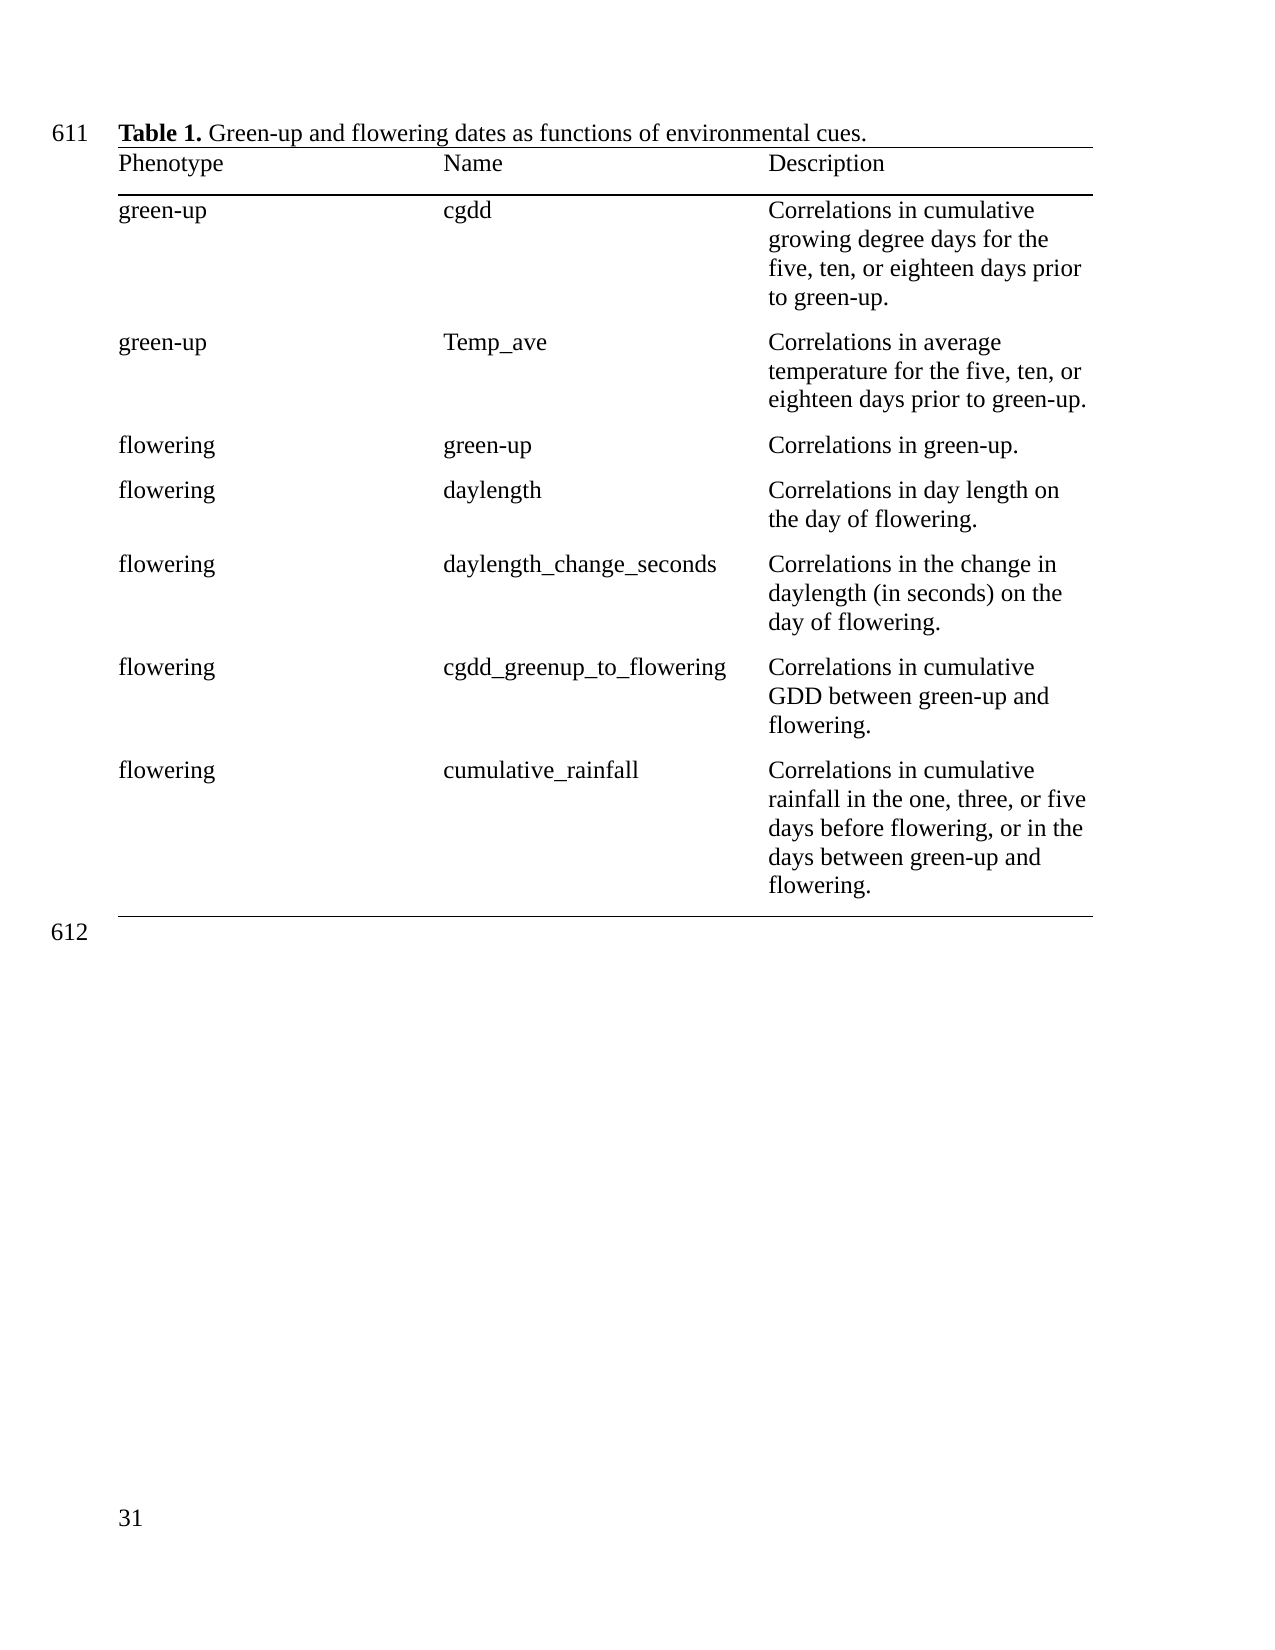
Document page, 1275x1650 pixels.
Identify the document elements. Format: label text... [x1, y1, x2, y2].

table_cell green-up [118, 327, 443, 430]
table_cell flowering [118, 653, 443, 755]
table_cell Correlations in cumulative rainfall in the one, three, or five days before flowering, or in the days between green-up and flowering. [768, 755, 1093, 916]
table_header Phenotype [118, 148, 443, 194]
table_cell cgdd_greenup_to_flowering [443, 653, 768, 755]
table_cell Correlations in cumulative GDD between green-up and flowering. [768, 653, 1093, 755]
table_cell flowering [118, 475, 443, 549]
table_cell daylength_change_seconds [443, 550, 768, 652]
table_cell flowering [118, 430, 443, 475]
table_cell Correlations in day length on the day of flowering. [768, 475, 1093, 549]
table_cell Correlations in cumulative growing degree days for the five, ten, or eighteen days prior to green-up. [768, 196, 1093, 327]
table_header Description [768, 148, 1093, 194]
table_cell green-up [118, 196, 443, 327]
text Table 1. Green-up and flowering dates as functions of environmental cues. [118, 118, 1157, 147]
table_cell flowering [118, 550, 443, 652]
table_cell flowering [118, 755, 443, 916]
table_header Name [443, 148, 768, 194]
table_cell green-up [443, 430, 768, 475]
table_cell Correlations in average temperature for the five, ten, or eighteen days prior to green-up. [768, 327, 1093, 430]
table_cell Correlations in green-up. [768, 430, 1093, 475]
table_cell cgdd [443, 196, 768, 327]
table_cell Temp_ave [443, 327, 768, 430]
table_cell Correlations in the change in daylength (in seconds) on the day of flowering. [768, 550, 1093, 652]
table_cell daylength [443, 475, 768, 549]
table_cell cumulative_rainfall [443, 755, 768, 916]
